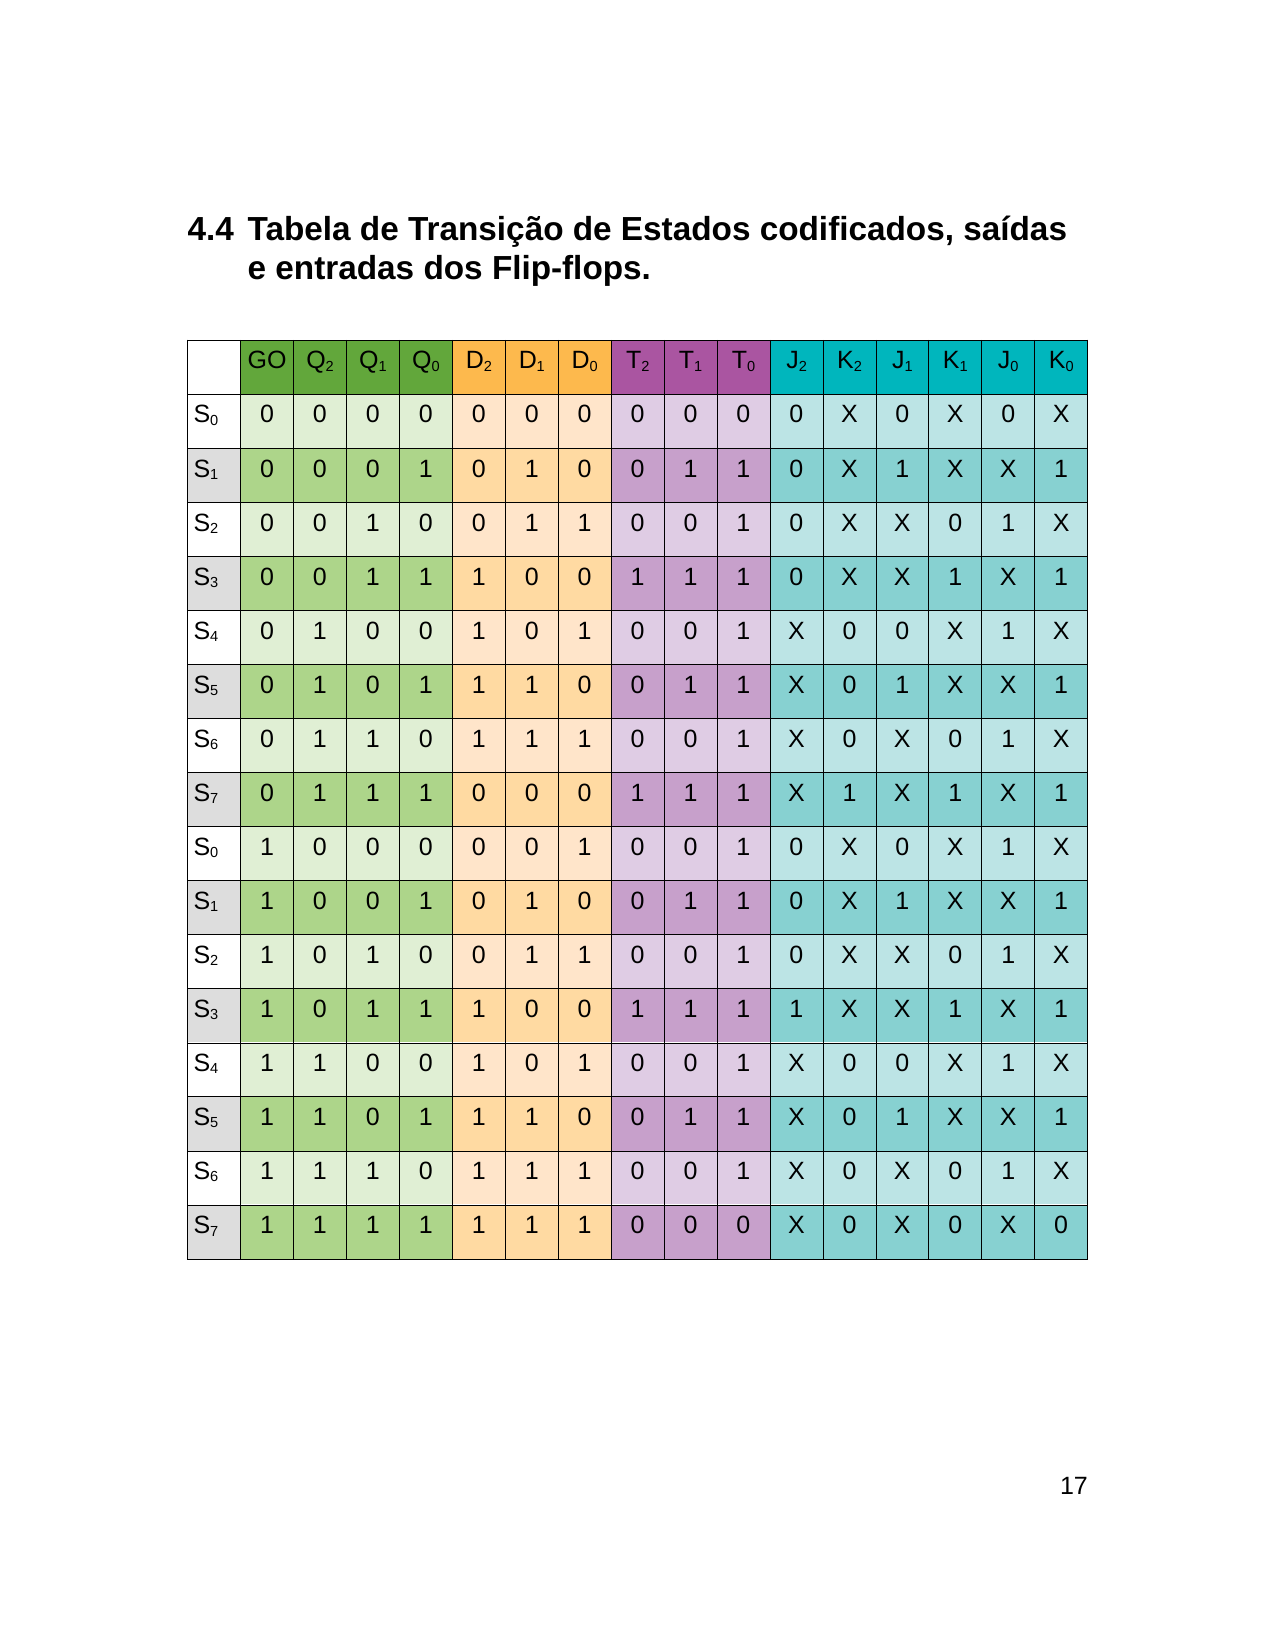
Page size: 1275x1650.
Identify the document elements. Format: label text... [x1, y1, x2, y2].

table_cell 0 [400, 395, 452, 448]
table_cell 0 [506, 557, 558, 610]
table_cell S7 [188, 1206, 240, 1259]
table_cell X [982, 449, 1034, 502]
table_cell 1 [982, 827, 1034, 880]
table_cell X [982, 1206, 1034, 1259]
table_cell 1 [718, 1044, 770, 1096]
table_cell 1 [1035, 665, 1087, 718]
table_cell 0 [241, 611, 293, 664]
table_cell X [824, 935, 876, 988]
table_cell 1 [294, 719, 346, 772]
table_cell 1 [824, 773, 876, 826]
table_cell 1 [718, 611, 770, 664]
table_cell 0 [665, 935, 717, 988]
table_cell S0 [188, 827, 240, 880]
table_cell 0 [612, 449, 664, 502]
table_cell X [982, 773, 1034, 826]
table_cell 1 [877, 881, 928, 934]
table_cell 1 [877, 665, 928, 718]
table_cell 0 [241, 557, 293, 610]
table_cell 1 [929, 989, 981, 1042]
table_cell 1 [718, 719, 770, 772]
table_cell 0 [400, 935, 452, 988]
table_header K2 [824, 341, 876, 394]
table_cell 1 [665, 1097, 717, 1151]
table_cell X [824, 881, 876, 934]
table_cell 0 [665, 503, 717, 556]
table_cell 0 [559, 881, 611, 934]
table_cell 0 [771, 935, 823, 988]
table_cell 1 [453, 665, 505, 718]
table_cell 0 [294, 881, 346, 934]
table_cell 1 [877, 1097, 928, 1151]
table_cell 1 [718, 989, 770, 1042]
table_cell 0 [241, 665, 293, 718]
table_cell X [929, 449, 981, 502]
table_cell X [1035, 1152, 1087, 1204]
table_cell X [877, 503, 928, 556]
table_header J0 [982, 341, 1034, 394]
table_cell 0 [824, 665, 876, 718]
table_cell 1 [347, 503, 399, 556]
table_cell 0 [665, 1044, 717, 1096]
table_cell 0 [877, 827, 928, 880]
table_cell 0 [665, 611, 717, 664]
table_cell X [982, 1097, 1034, 1151]
table_header [188, 341, 240, 394]
table_cell 0 [612, 719, 664, 772]
table_cell 0 [241, 395, 293, 448]
table_cell X [771, 1097, 823, 1151]
table_cell S5 [188, 665, 240, 718]
table_cell 0 [771, 503, 823, 556]
table_cell 1 [506, 1097, 558, 1151]
table_header T1 [665, 341, 717, 394]
table_cell 1 [241, 1152, 293, 1204]
table_cell 0 [559, 557, 611, 610]
table_cell X [877, 719, 928, 772]
table_cell 1 [241, 1206, 293, 1259]
table_cell 1 [718, 1152, 770, 1204]
table_cell 1 [453, 611, 505, 664]
table_cell 1 [982, 1152, 1034, 1204]
table_cell 0 [559, 989, 611, 1042]
table_cell 1 [347, 773, 399, 826]
table_cell 0 [665, 1152, 717, 1204]
table_cell 1 [453, 719, 505, 772]
table_header K1 [929, 341, 981, 394]
table_cell 0 [294, 449, 346, 502]
table_cell 1 [400, 1206, 452, 1259]
table_header GO [241, 341, 293, 394]
table_cell S4 [188, 611, 240, 664]
table_cell 0 [929, 503, 981, 556]
table_cell 0 [400, 827, 452, 880]
table_cell 0 [559, 449, 611, 502]
table_cell 1 [559, 611, 611, 664]
table_cell 1 [665, 773, 717, 826]
table_cell 1 [1035, 557, 1087, 610]
table_cell 0 [929, 935, 981, 988]
table_cell 0 [877, 395, 928, 448]
table_header D1 [506, 341, 558, 394]
table_cell 0 [612, 395, 664, 448]
table_cell 0 [400, 1152, 452, 1204]
table_cell X [877, 557, 928, 610]
table_cell X [1035, 395, 1087, 448]
table_cell X [877, 1152, 928, 1204]
table_header Q1 [347, 341, 399, 394]
table_cell 1 [718, 449, 770, 502]
table_cell 0 [824, 1152, 876, 1204]
table_cell 1 [559, 935, 611, 988]
table_cell 0 [347, 611, 399, 664]
table_cell 1 [506, 935, 558, 988]
table_cell S3 [188, 557, 240, 610]
table_cell 0 [294, 935, 346, 988]
table_cell 1 [453, 1206, 505, 1259]
table_cell 0 [929, 719, 981, 772]
table_cell X [771, 773, 823, 826]
table_cell 1 [347, 1206, 399, 1259]
table_cell 0 [347, 395, 399, 448]
table_cell X [877, 989, 928, 1042]
table_cell 1 [241, 1044, 293, 1096]
table_cell 0 [453, 881, 505, 934]
table_cell 0 [506, 773, 558, 826]
table_cell X [929, 665, 981, 718]
table_cell 1 [982, 719, 1034, 772]
table_cell X [824, 395, 876, 448]
table_cell 1 [506, 665, 558, 718]
table_cell 0 [347, 827, 399, 880]
table_cell 0 [824, 719, 876, 772]
table_cell X [771, 1044, 823, 1096]
table_cell X [877, 773, 928, 826]
table_cell 0 [612, 881, 664, 934]
table_cell 0 [347, 881, 399, 934]
table_cell 1 [347, 1152, 399, 1204]
table_cell 0 [612, 935, 664, 988]
table_cell 0 [559, 773, 611, 826]
table_cell X [1035, 611, 1087, 664]
table_cell 1 [241, 989, 293, 1042]
table_cell 1 [506, 1206, 558, 1259]
table_cell X [929, 611, 981, 664]
table_cell 1 [718, 557, 770, 610]
table_cell 0 [771, 395, 823, 448]
table_cell 1 [982, 503, 1034, 556]
table_cell X [982, 665, 1034, 718]
table_cell X [1035, 827, 1087, 880]
table_cell 1 [718, 827, 770, 880]
table_cell 0 [559, 665, 611, 718]
table_cell 0 [612, 1206, 664, 1259]
table_cell 0 [982, 395, 1034, 448]
table_cell 1 [559, 1152, 611, 1204]
table_cell 0 [400, 611, 452, 664]
table_cell 0 [559, 1097, 611, 1151]
table_cell 1 [294, 1152, 346, 1204]
table_cell X [824, 989, 876, 1042]
table_cell 1 [453, 1152, 505, 1204]
table_cell S0 [188, 395, 240, 448]
table_cell X [982, 881, 1034, 934]
table_cell 0 [665, 827, 717, 880]
table_cell X [824, 557, 876, 610]
table_cell 1 [400, 665, 452, 718]
table_cell 1 [294, 1206, 346, 1259]
table_cell S1 [188, 881, 240, 934]
subtitle Tabela de Transição de Estados codificados, saídas e entradas dos Flip-flops. [179, 205, 1096, 290]
table_cell 1 [506, 719, 558, 772]
table_cell X [982, 557, 1034, 610]
table_cell 1 [453, 1097, 505, 1151]
table_cell 0 [612, 1152, 664, 1204]
table_cell 0 [612, 1097, 664, 1151]
table_cell 0 [771, 827, 823, 880]
table_cell 1 [718, 881, 770, 934]
table_cell X [824, 827, 876, 880]
table_cell X [929, 395, 981, 448]
table_cell 1 [559, 827, 611, 880]
table_cell 0 [347, 1097, 399, 1151]
table_cell 1 [612, 989, 664, 1042]
table_cell 0 [929, 1152, 981, 1204]
table_cell 1 [241, 881, 293, 934]
table_cell 1 [718, 1097, 770, 1151]
table_cell 1 [506, 503, 558, 556]
table_cell 1 [877, 449, 928, 502]
table_cell 0 [665, 719, 717, 772]
table_cell 1 [453, 557, 505, 610]
table_cell 1 [771, 989, 823, 1042]
table_header J2 [771, 341, 823, 394]
table_cell 0 [665, 1206, 717, 1259]
table_cell S2 [188, 503, 240, 556]
table_cell X [771, 1206, 823, 1259]
table_cell 0 [718, 395, 770, 448]
table_cell X [929, 881, 981, 934]
table_cell 0 [929, 1206, 981, 1259]
table_cell 0 [771, 881, 823, 934]
table_cell X [771, 665, 823, 718]
table_header K0 [1035, 341, 1087, 394]
table_cell 0 [506, 611, 558, 664]
table_cell 1 [718, 935, 770, 988]
table_cell 0 [453, 773, 505, 826]
table_cell 1 [400, 1097, 452, 1151]
table_cell 1 [718, 503, 770, 556]
table_cell S2 [188, 935, 240, 988]
table_cell 0 [877, 1044, 928, 1096]
table_cell 0 [824, 1206, 876, 1259]
table_cell 0 [718, 1206, 770, 1259]
table_cell 0 [453, 503, 505, 556]
table_cell X [877, 1206, 928, 1259]
table_cell 0 [241, 449, 293, 502]
table_cell 1 [294, 1044, 346, 1096]
table_cell 0 [400, 1044, 452, 1096]
table_cell 1 [559, 503, 611, 556]
table_cell 1 [453, 1044, 505, 1096]
table_cell 0 [612, 611, 664, 664]
table_cell 1 [1035, 1097, 1087, 1151]
table_cell 1 [506, 1152, 558, 1204]
table_cell S3 [188, 989, 240, 1042]
table_cell 1 [1035, 989, 1087, 1042]
table_cell X [877, 935, 928, 988]
table_cell 0 [559, 395, 611, 448]
table_header T2 [612, 341, 664, 394]
table_cell 0 [453, 449, 505, 502]
table_header T0 [718, 341, 770, 394]
table_cell 0 [506, 1044, 558, 1096]
table_cell 1 [718, 773, 770, 826]
table_cell 1 [400, 449, 452, 502]
table_cell 1 [347, 989, 399, 1042]
table_cell X [1035, 719, 1087, 772]
table_cell X [929, 1044, 981, 1096]
table_cell 1 [559, 1206, 611, 1259]
table_cell S6 [188, 719, 240, 772]
table_cell X [929, 827, 981, 880]
table_cell 1 [1035, 449, 1087, 502]
table_cell 0 [453, 395, 505, 448]
table_cell 1 [982, 1044, 1034, 1096]
table_cell X [929, 1097, 981, 1151]
table_cell 1 [241, 827, 293, 880]
table_cell 0 [506, 827, 558, 880]
table_cell 1 [718, 665, 770, 718]
table_cell 1 [400, 881, 452, 934]
table_header D0 [559, 341, 611, 394]
table_cell 0 [877, 611, 928, 664]
table_cell 0 [241, 719, 293, 772]
table_cell X [771, 611, 823, 664]
table_cell 0 [1035, 1206, 1087, 1259]
table_cell 1 [294, 665, 346, 718]
table_cell 1 [929, 773, 981, 826]
table_cell 0 [824, 1097, 876, 1151]
table_cell 0 [612, 827, 664, 880]
table_cell 0 [400, 719, 452, 772]
table_cell 0 [665, 395, 717, 448]
table_cell 1 [665, 665, 717, 718]
table_cell 1 [1035, 881, 1087, 934]
table_cell 0 [241, 503, 293, 556]
table_cell X [1035, 503, 1087, 556]
table_header Q2 [294, 341, 346, 394]
table_cell 1 [1035, 773, 1087, 826]
table_cell 0 [506, 989, 558, 1042]
table_cell 0 [771, 557, 823, 610]
table_cell X [824, 449, 876, 502]
table_cell 0 [294, 989, 346, 1042]
table_cell 1 [665, 449, 717, 502]
table_cell 1 [347, 719, 399, 772]
table_cell 1 [347, 557, 399, 610]
table_header Q0 [400, 341, 452, 394]
table_cell 1 [612, 557, 664, 610]
table_cell X [1035, 935, 1087, 988]
table_cell 1 [400, 989, 452, 1042]
table_cell 1 [241, 935, 293, 988]
table_cell 1 [347, 935, 399, 988]
table_cell 0 [824, 1044, 876, 1096]
table_cell X [771, 719, 823, 772]
table_cell 0 [294, 557, 346, 610]
table_cell 1 [294, 611, 346, 664]
table_cell 0 [241, 773, 293, 826]
table_cell 0 [400, 503, 452, 556]
table_cell 1 [559, 1044, 611, 1096]
table_cell 1 [241, 1097, 293, 1151]
table_cell 0 [612, 1044, 664, 1096]
table_cell 0 [506, 395, 558, 448]
table_cell 1 [559, 719, 611, 772]
table_cell 1 [665, 881, 717, 934]
table_cell 1 [400, 557, 452, 610]
table_cell X [771, 1152, 823, 1204]
table_cell X [1035, 1044, 1087, 1096]
table_cell 1 [506, 449, 558, 502]
table_cell 1 [612, 773, 664, 826]
table_cell 0 [294, 827, 346, 880]
table_cell 1 [294, 773, 346, 826]
table_cell 0 [771, 449, 823, 502]
table_cell 0 [294, 395, 346, 448]
table_cell 1 [294, 1097, 346, 1151]
table_cell S1 [188, 449, 240, 502]
table_cell 0 [347, 665, 399, 718]
table_cell 1 [400, 773, 452, 826]
table_header J1 [877, 341, 928, 394]
table_cell X [982, 989, 1034, 1042]
table_cell 0 [612, 503, 664, 556]
table_cell 1 [982, 611, 1034, 664]
table_cell 0 [824, 611, 876, 664]
table_cell S5 [188, 1097, 240, 1151]
table_cell 1 [453, 989, 505, 1042]
table_cell 0 [453, 935, 505, 988]
table_cell 0 [347, 1044, 399, 1096]
table_cell S6 [188, 1152, 240, 1204]
table_cell 1 [665, 989, 717, 1042]
table_cell 0 [453, 827, 505, 880]
table_cell S7 [188, 773, 240, 826]
table_cell 1 [982, 935, 1034, 988]
table_header D2 [453, 341, 505, 394]
table_cell S4 [188, 1044, 240, 1096]
table_cell 0 [612, 665, 664, 718]
table_cell 1 [506, 881, 558, 934]
table_cell 1 [929, 557, 981, 610]
table_cell 1 [665, 557, 717, 610]
table_cell 0 [294, 503, 346, 556]
table_cell X [824, 503, 876, 556]
table_cell 0 [347, 449, 399, 502]
